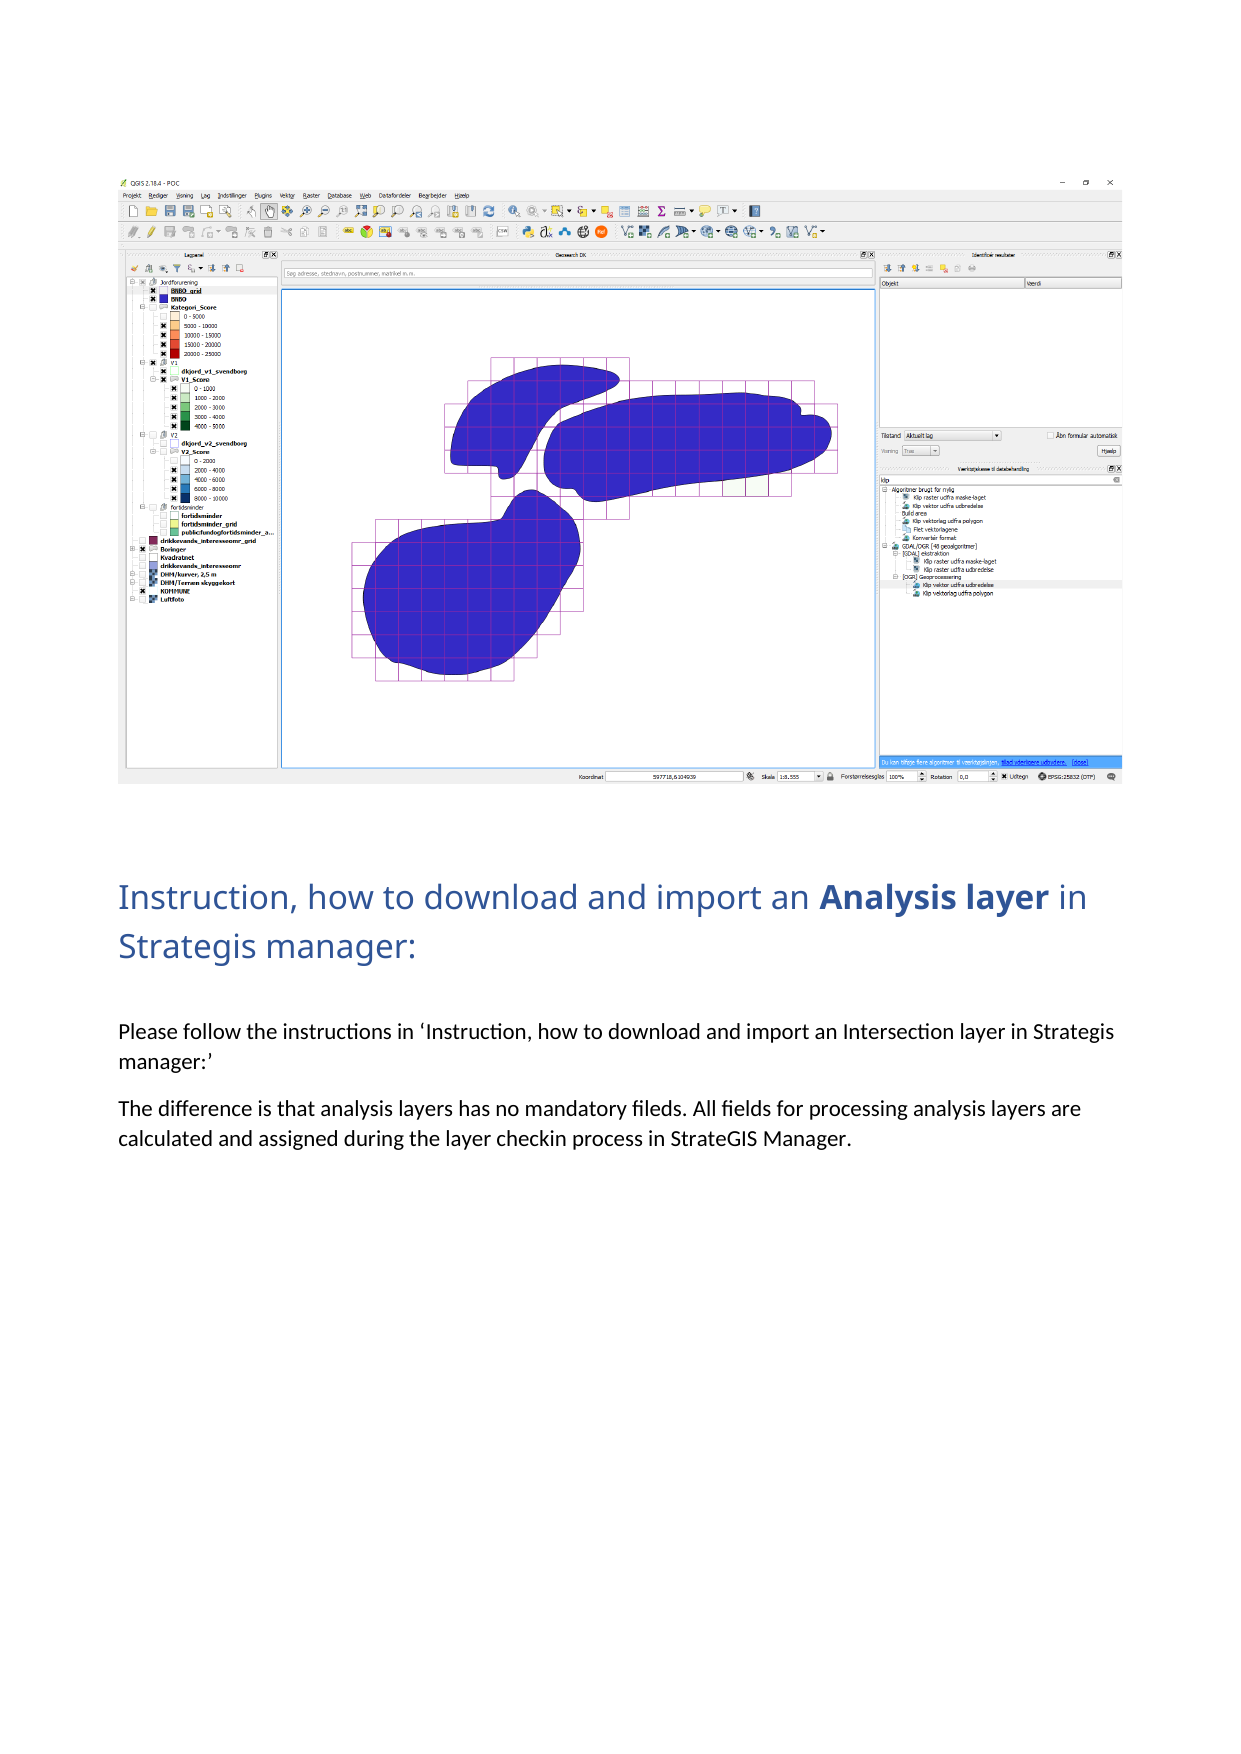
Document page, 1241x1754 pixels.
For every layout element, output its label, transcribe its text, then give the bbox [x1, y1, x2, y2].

text The difference is that analysis layers has no mandatory fileds. All fields for processing analysis layers are calculated and assigned during the layer checkin process in StrateGIS Manager. [118, 1094, 1122, 1152]
subtitle Instruction, how to download and import an Analysis layer in Strategis manager: [118, 874, 1122, 968]
text Please follow the instructions in ‘Instruction, how to download and import an Intersection layer in Strategis manager:’ [118, 1017, 1122, 1075]
